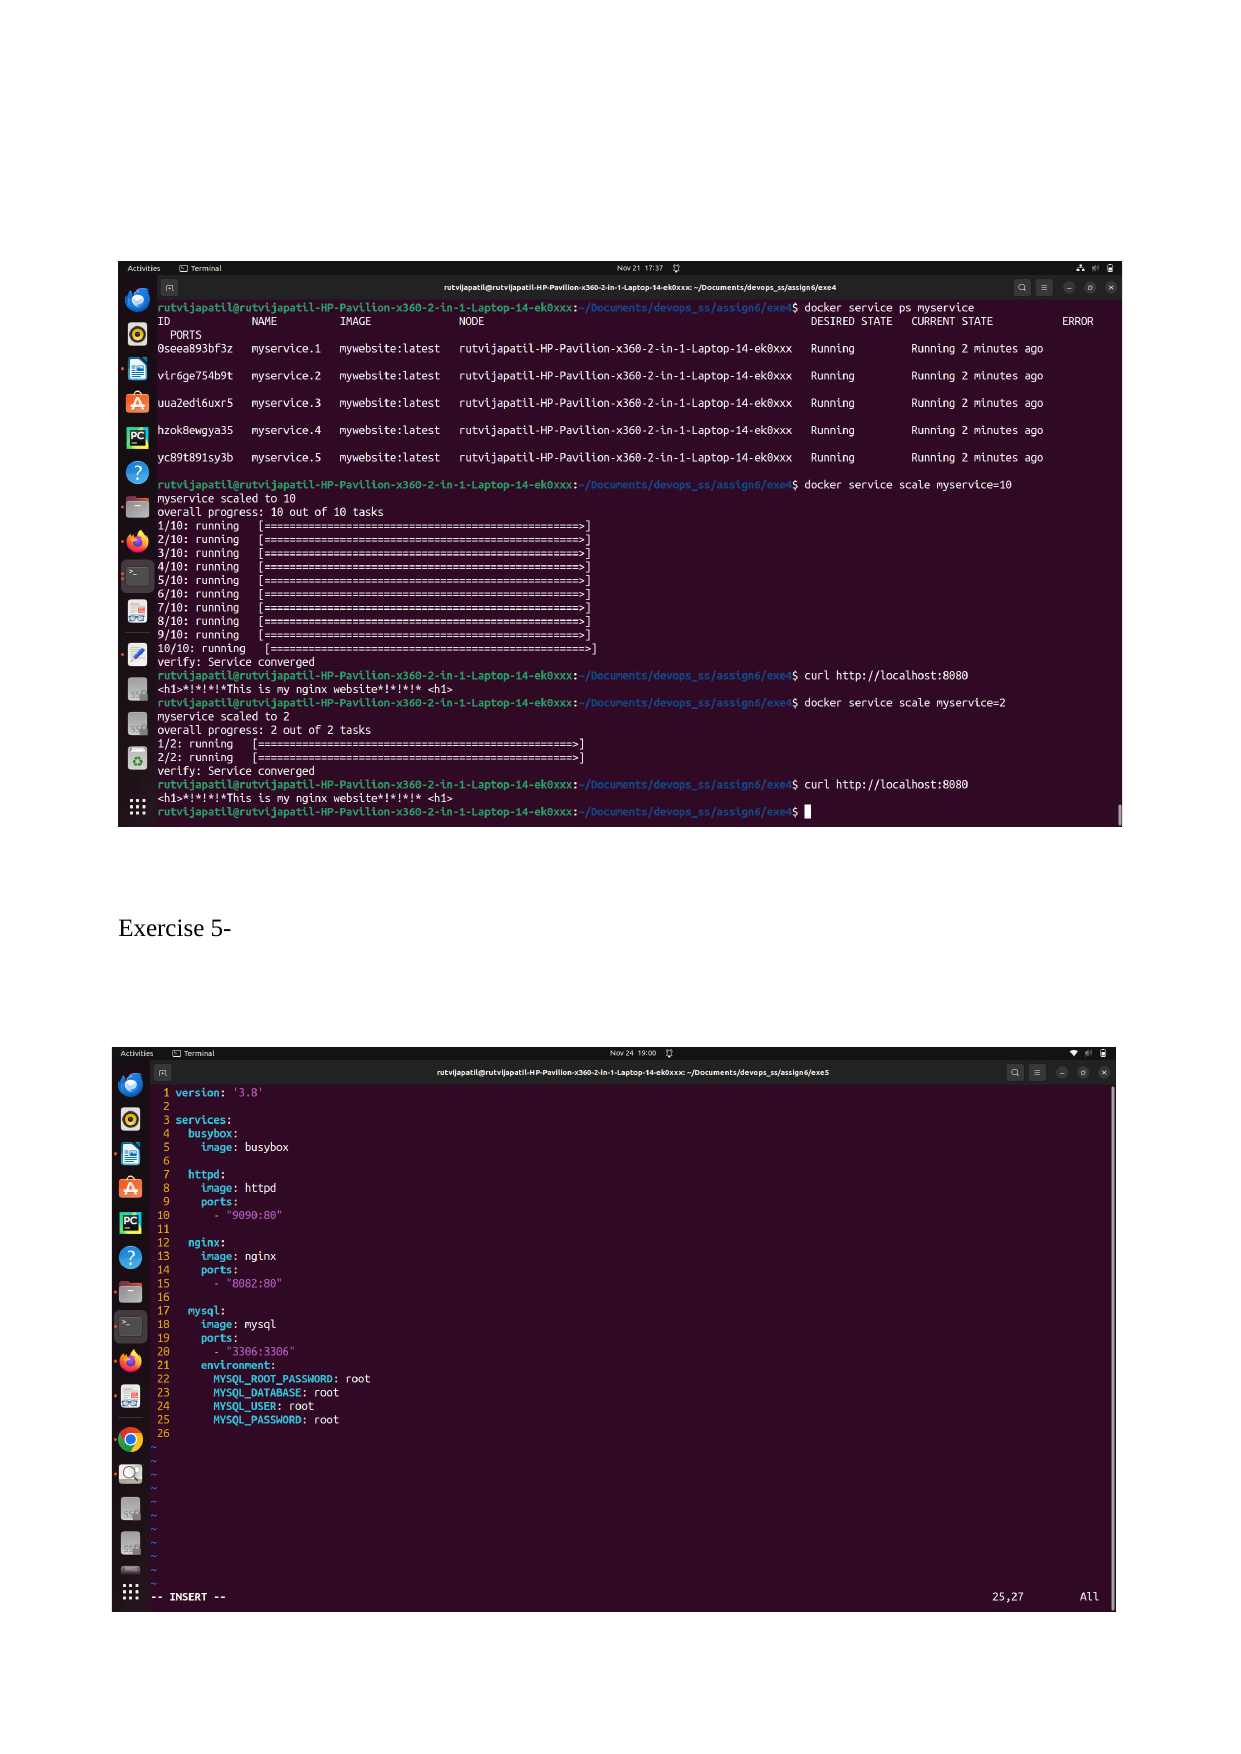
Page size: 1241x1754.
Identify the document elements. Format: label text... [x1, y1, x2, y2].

picture [118, 261, 1123, 827]
picture [111, 1047, 1116, 1612]
text Exercise 5- [118, 913, 1122, 942]
